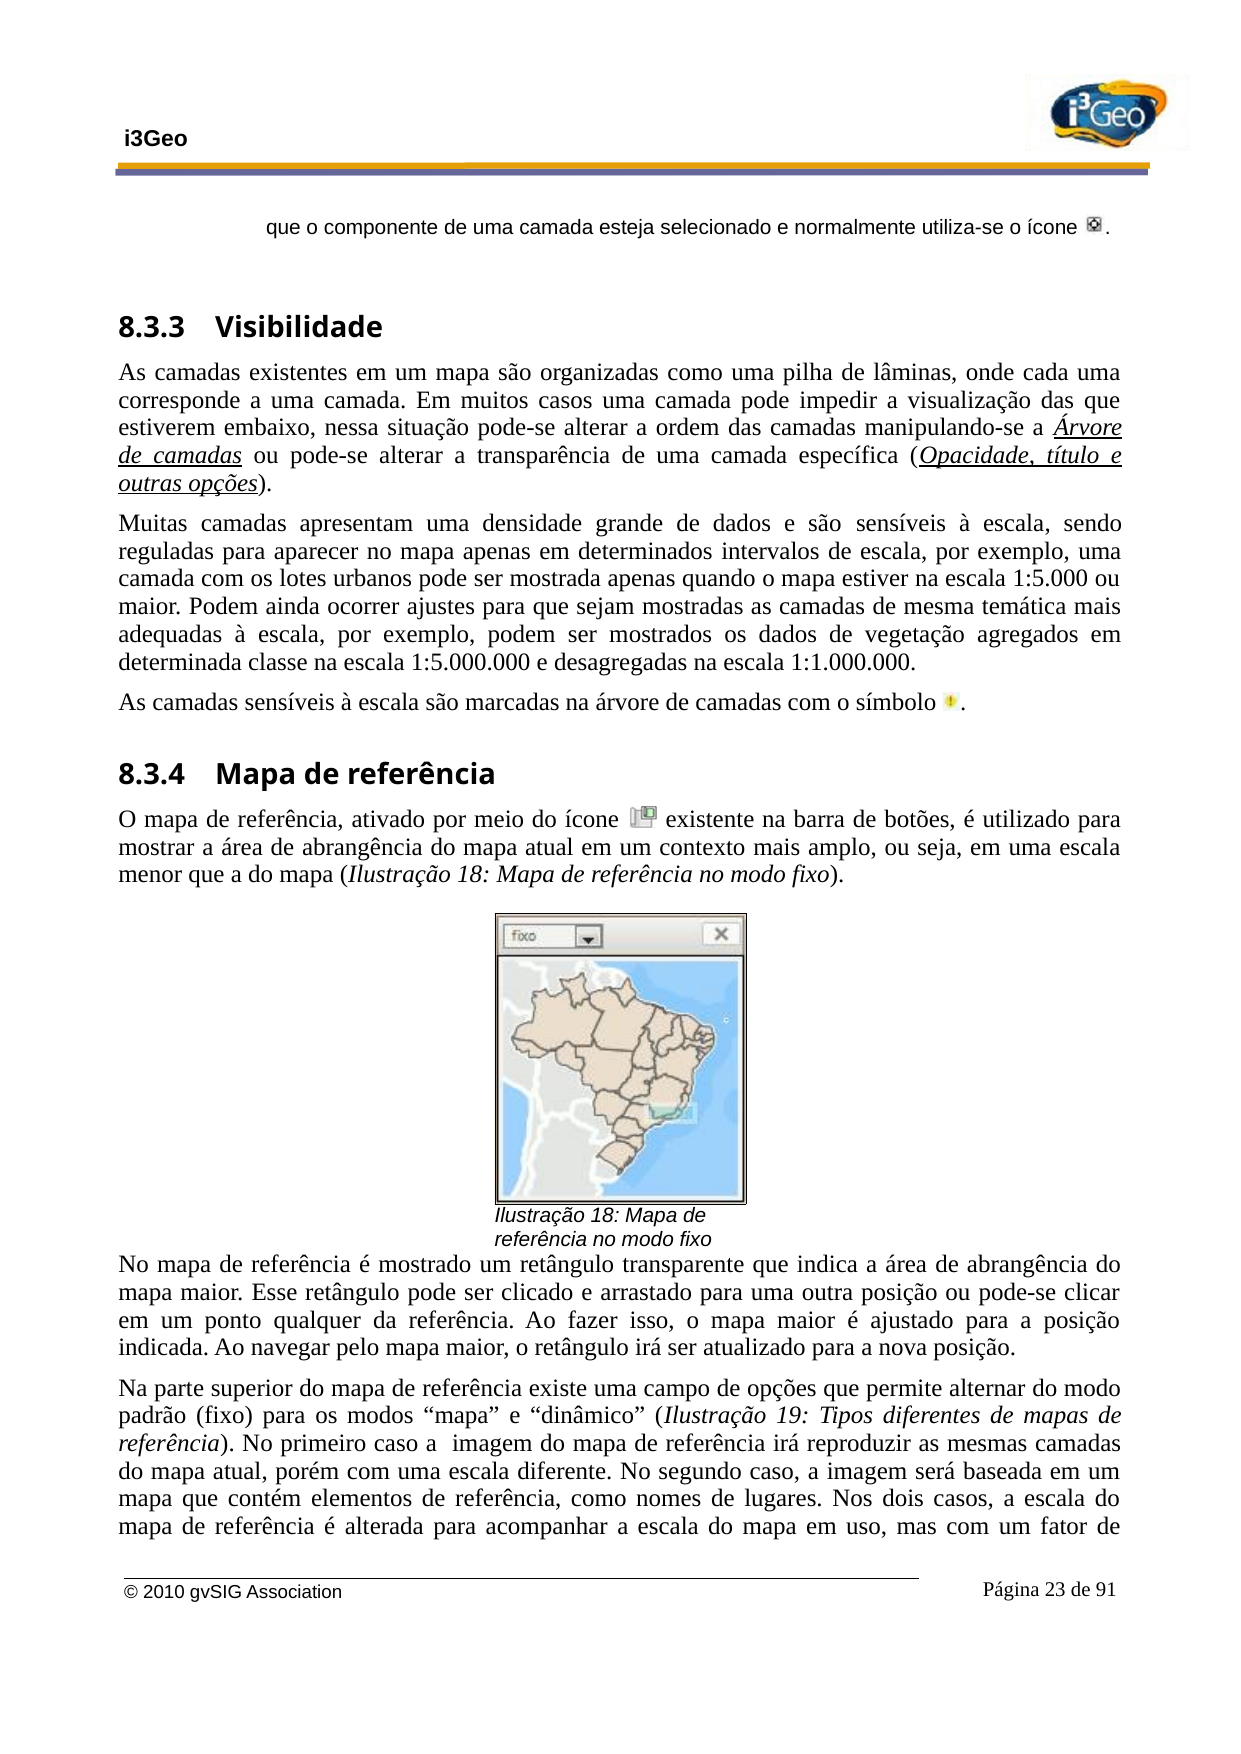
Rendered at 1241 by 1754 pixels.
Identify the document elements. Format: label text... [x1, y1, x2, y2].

list que o componente de uma camada esteja selecionado e normalmente utiliza-se o ícone . [228, 214, 1122, 239]
picture [496, 914, 746, 1204]
subtitle Visibilidade [118, 306, 1122, 346]
subtitle Mapa de referência [118, 753, 1122, 793]
text Na parte superior do mapa de referência existe uma campo de opções que permite alternar do modo padrão (fixo) para os modos “mapa” e “dinâmico” (Ilustração 19: Tipos diferentes de mapas de referência). No primeiro caso a imagem do mapa de referência irá reproduzir as mesmas camadas do mapa atual, porém com uma escala diferente. No segundo caso, a imagem será baseada em um mapa que contém elementos de referência, como nomes de lugares. Nos dois casos, a escala do mapa de referência é alterada para acompanhar a escala do mapa em uso, mas com um fator de [118, 1374, 1122, 1540]
picture [1084, 214, 1105, 235]
text Ilustração 18: Mapa de referência no modo fixo [494, 1204, 746, 1250]
text O mapa de referência, ativado por meio do ícone existente na barra de botões, é utilizado para mostrar a área de abrangência do mapa atual em um contexto mais amplo, ou seja, em uma escala menor que a do mapa (Ilustração 18: Mapa de referência no modo fixo). [118, 805, 1122, 888]
picture [628, 805, 658, 828]
text As camadas existentes em um mapa são organizadas como uma pilha de lâminas, onde cada uma corresponde a uma camada. Em muitos casos uma camada pode impedir a visualização das que estiverem embaixo, nessa situação pode-se alterar a ordem das camadas manipulando-se a Árvore de camadas ou pode-se alterar a transparência de uma camada específica (Opacidade, título e outras opções). [118, 358, 1122, 497]
picture [942, 692, 960, 711]
picture [1025, 74, 1191, 151]
text Muitas camadas apresentam uma densidade grande de dados e são sensíveis à escala, sendo reguladas para aparecer no mapa apenas em determinados intervalos de escala, por exemplo, uma camada com os lotes urbanos pode ser mostrada apenas quando o mapa estiver na escala 1:5.000 ou maior. Podem ainda ocorrer ajustes para que sejam mostradas as camadas de mesma temática mais adequadas à escala, por exemplo, podem ser mostrados os dados de vegetação agregados em determinada classe na escala 1:5.000.000 e desagregadas na escala 1:1.000.000. [118, 509, 1122, 675]
text No mapa de referência é mostrado um retângulo transparente que indica a área de abrangência do mapa maior. Esse retângulo pode ser clicado e arrastado para uma outra posição ou pode-se clicar em um ponto qualquer da referência. Ao fazer isso, o mapa maior é ajustado para a posição indicada. Ao navegar pelo mapa maior, o retângulo irá ser atualizado para a nova posição. [118, 901, 1122, 1361]
text As camadas sensíveis à escala são marcadas na árvore de camadas com o símbolo . [118, 688, 1122, 716]
